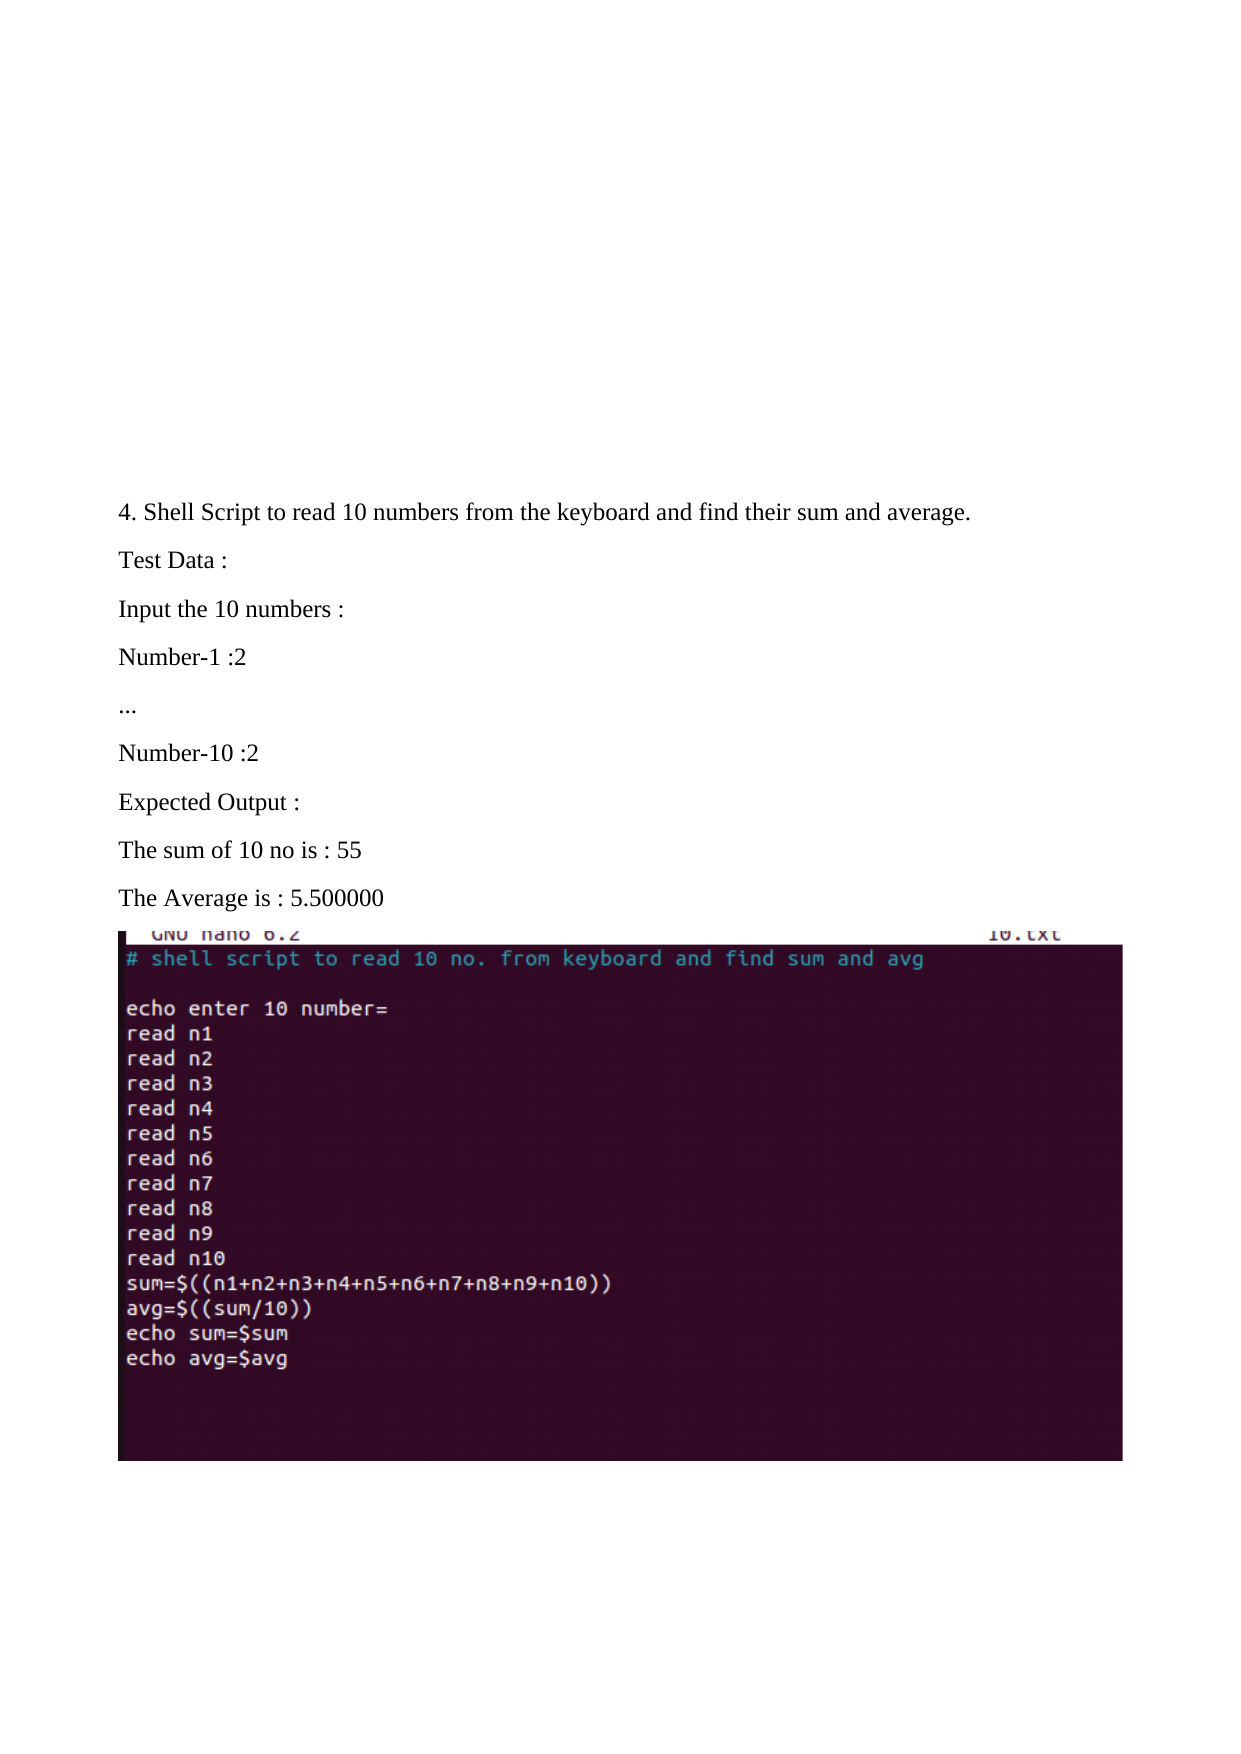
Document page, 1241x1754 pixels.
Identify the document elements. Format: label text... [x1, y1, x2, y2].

text Number-10 :2 [118, 738, 1122, 767]
text Test Data : [118, 546, 1122, 574]
text The Average is : 5.500000 [118, 883, 1122, 912]
text Input the 10 numbers : [118, 594, 1122, 622]
text 4. Shell Script to read 10 numbers from the keyboard and find their sum and average. [118, 497, 1122, 526]
text Expected Output : [118, 787, 1122, 815]
text Number-1 :2 [118, 642, 1122, 671]
text The sum of 10 no is : 55 [118, 835, 1122, 864]
text ... [118, 690, 1122, 719]
